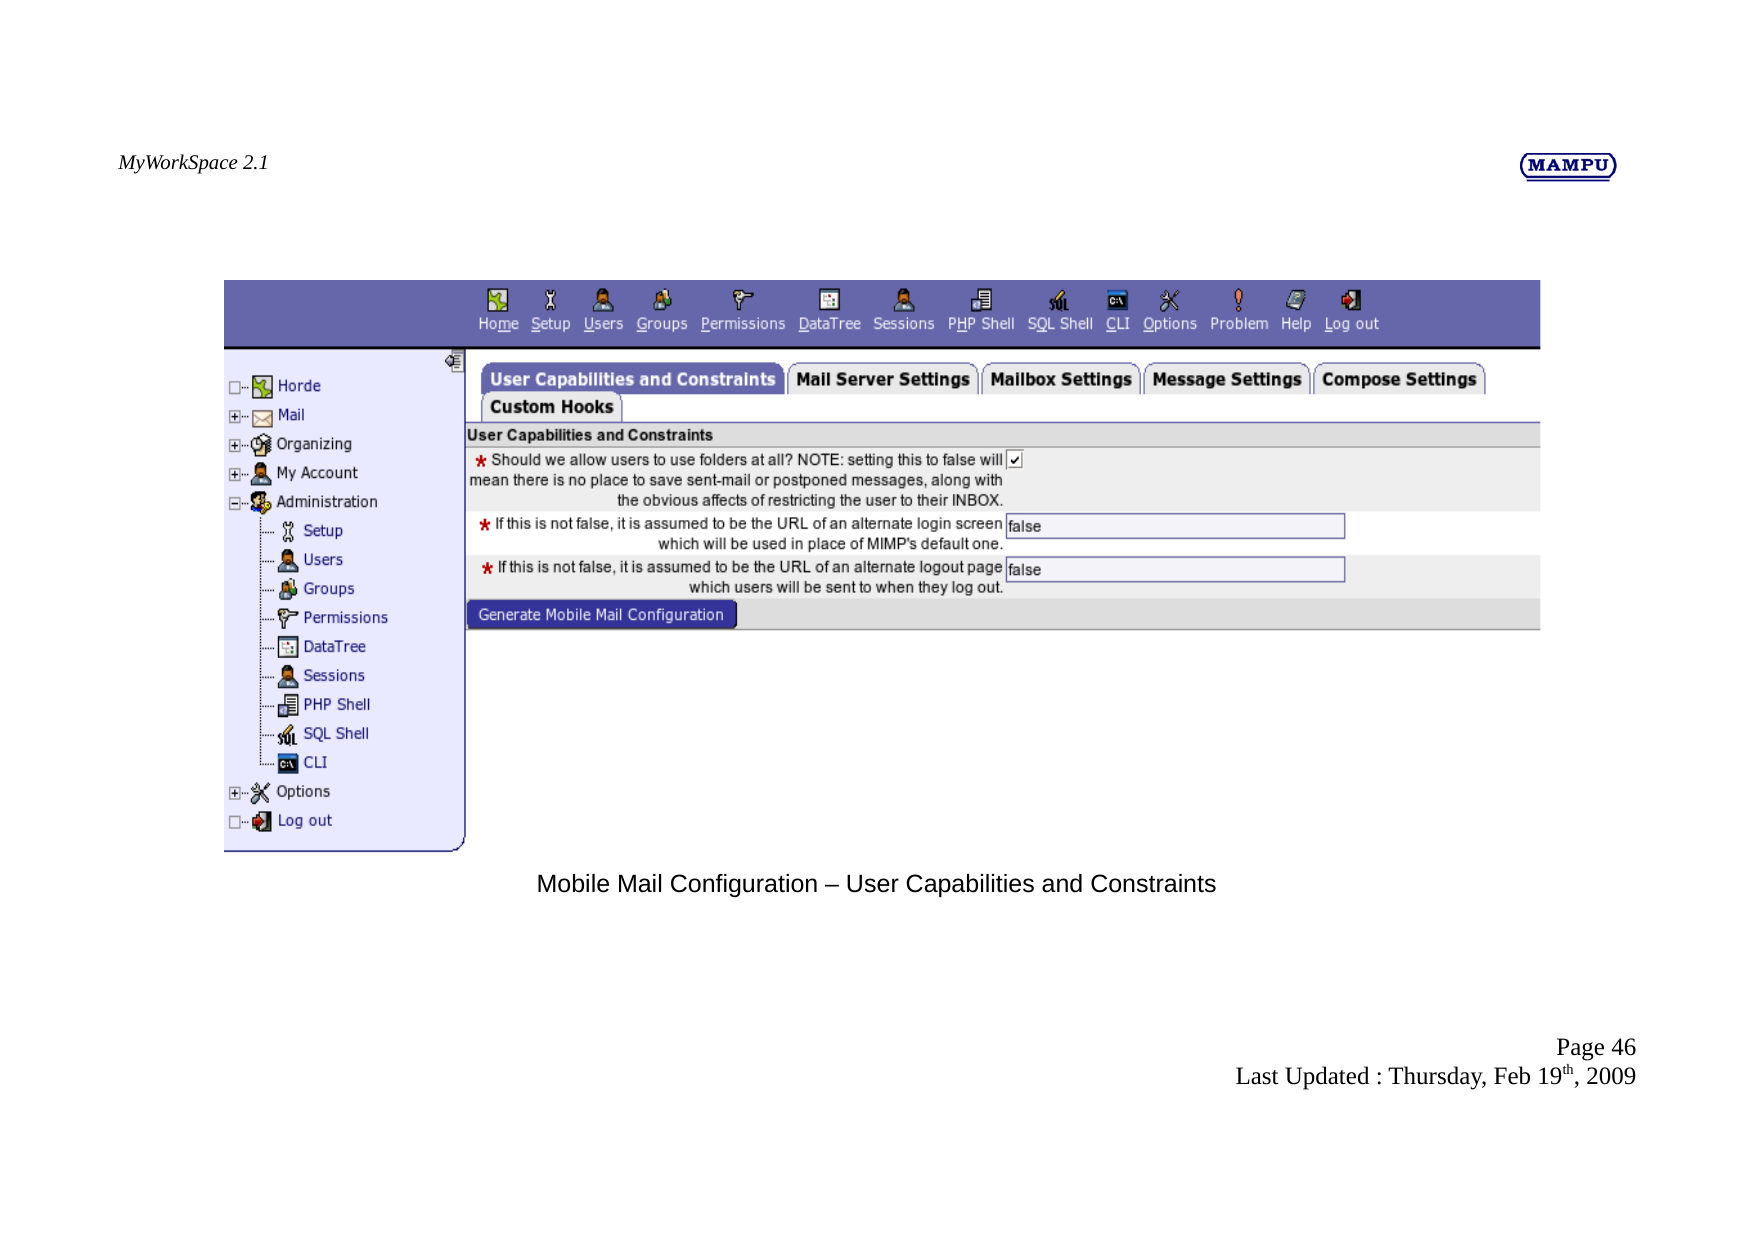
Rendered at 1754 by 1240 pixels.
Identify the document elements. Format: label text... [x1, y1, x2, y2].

picture [1517, 150, 1622, 183]
picture [224, 280, 1541, 855]
text Mobile Mail Configuration – User Capabilities and Constraints [118, 295, 1636, 898]
